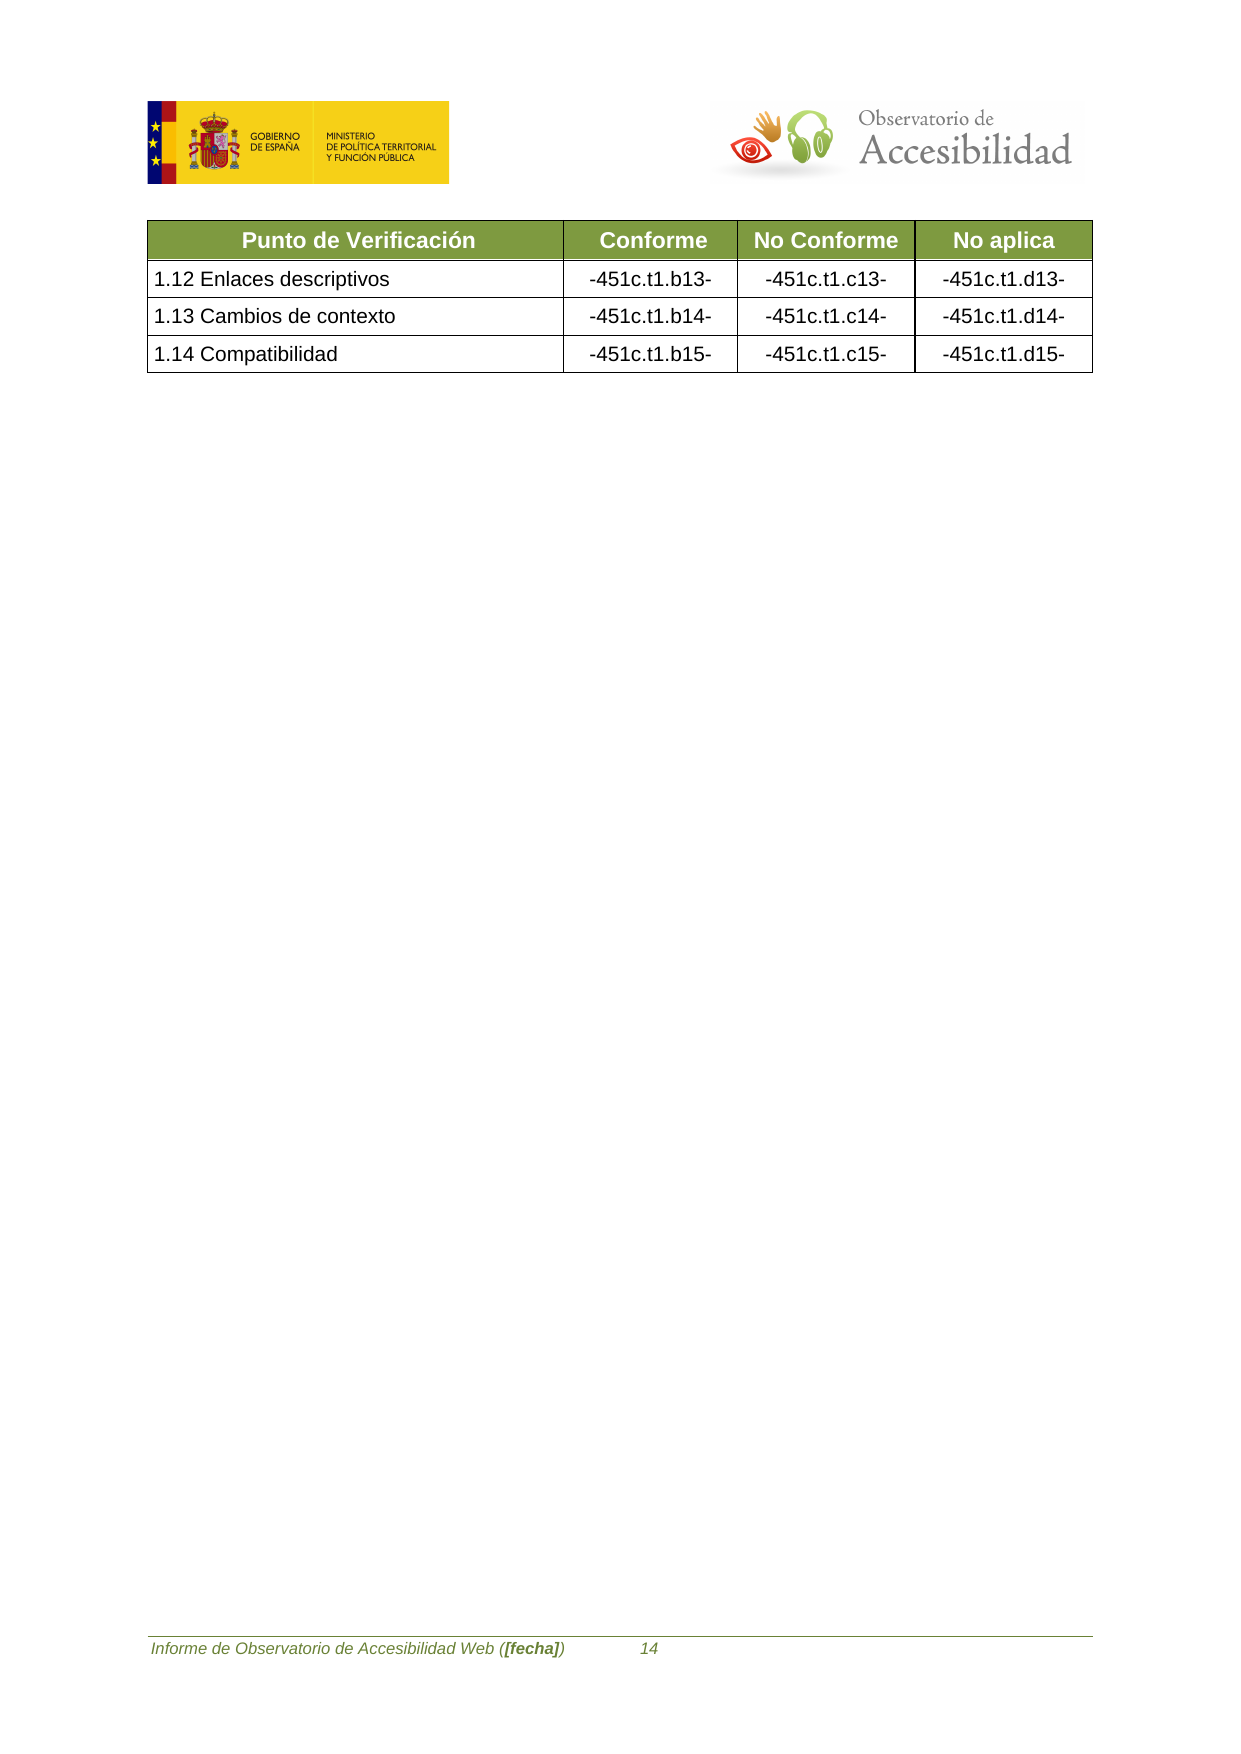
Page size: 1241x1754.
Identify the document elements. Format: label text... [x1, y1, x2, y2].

table_cell -451c.t1.b14- [564, 298, 737, 334]
table_cell -451c.t1.c13- [738, 261, 914, 297]
table_cell -451c.t1.b13- [564, 261, 737, 297]
table_cell -451c.t1.d14- [916, 298, 1092, 334]
table_header No aplica [916, 221, 1092, 259]
table_cell 1.13 Cambios de contexto [148, 298, 563, 334]
table_cell -451c.t1.d13- [916, 261, 1092, 297]
table_header Conforme [564, 221, 737, 259]
table_cell 1.12 Enlaces descriptivos [148, 261, 563, 297]
picture [147, 101, 450, 184]
picture [710, 101, 1086, 184]
table_cell -451c.t1.c15- [738, 336, 914, 372]
table_header No Conforme [738, 221, 914, 259]
table_cell 1.14 Compatibilidad [148, 336, 563, 372]
table_cell -451c.t1.d15- [916, 336, 1092, 372]
table_cell -451c.t1.b15- [564, 336, 737, 372]
table_cell -451c.t1.c14- [738, 298, 914, 334]
table_header Punto de Verificación [148, 221, 563, 259]
